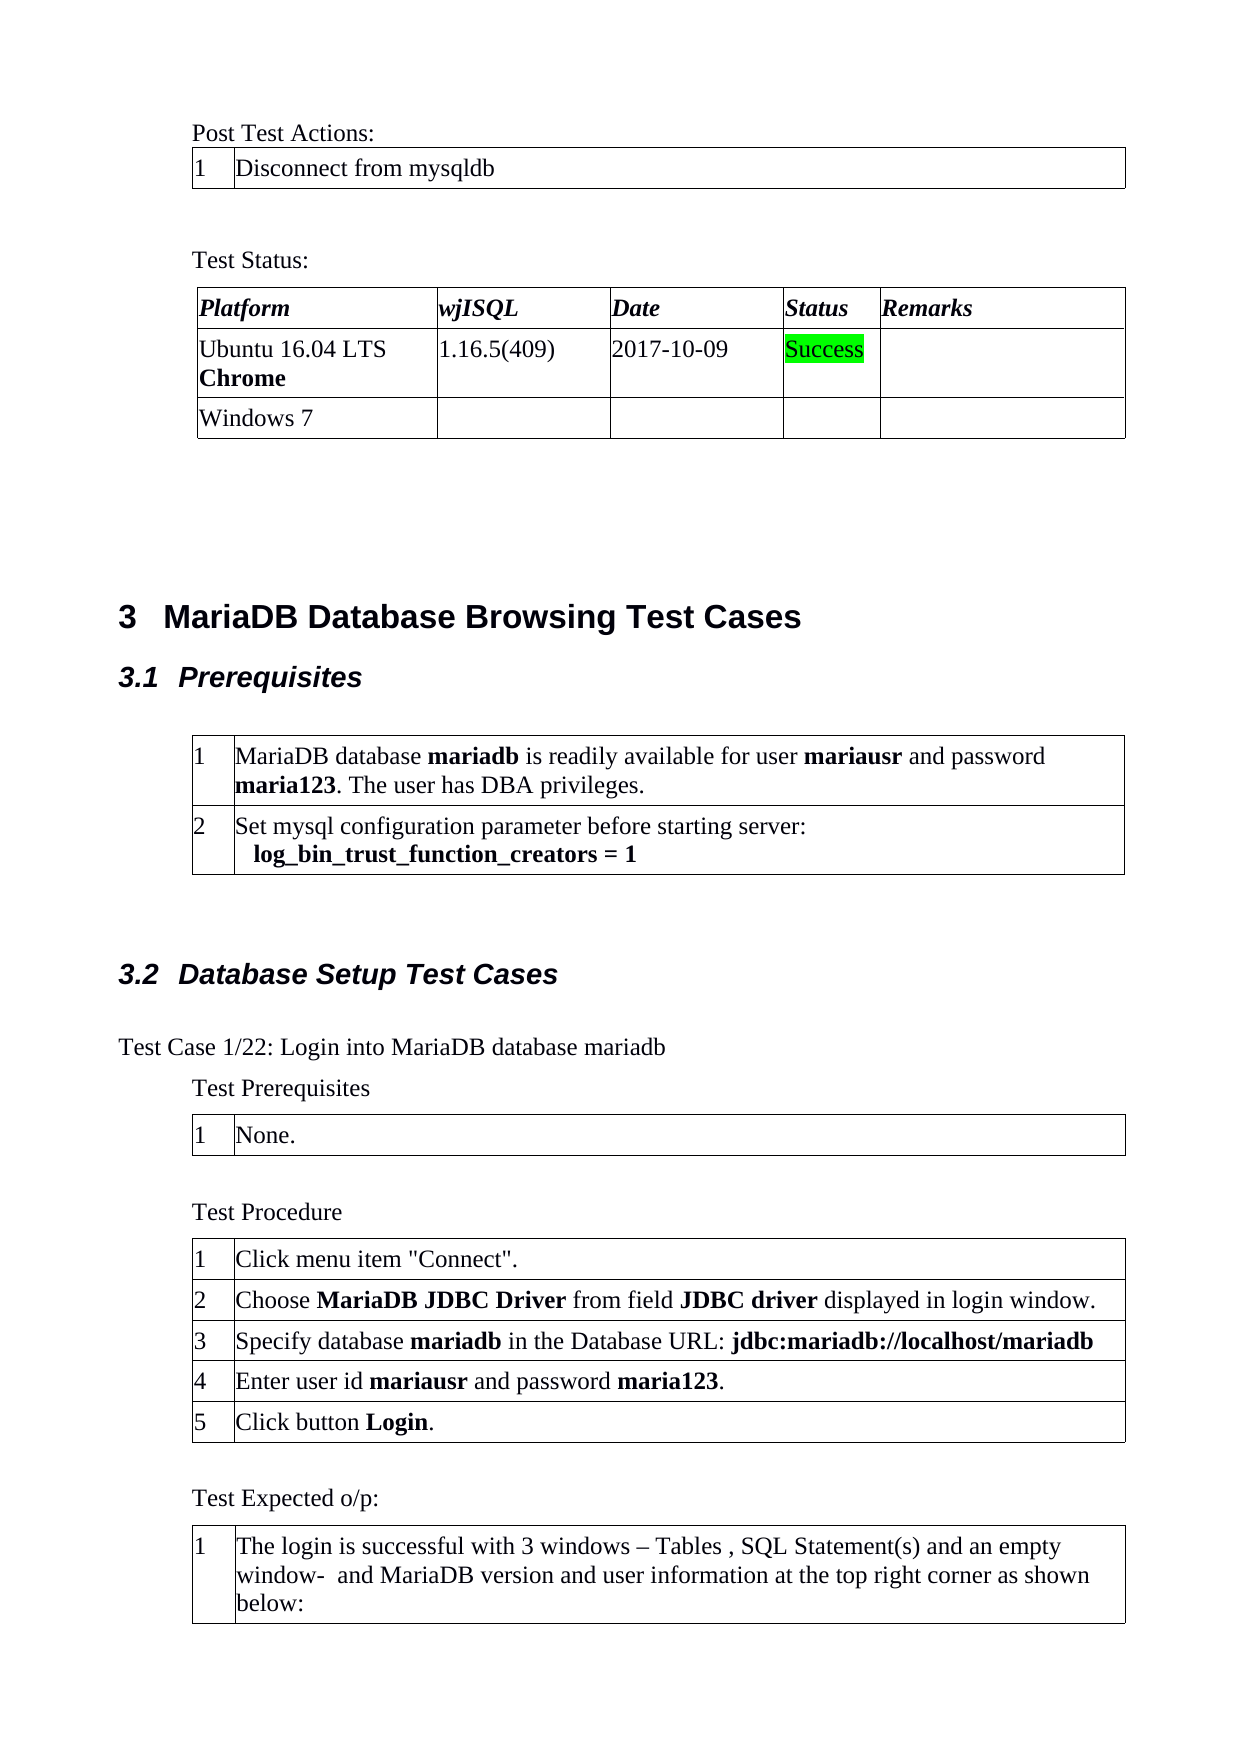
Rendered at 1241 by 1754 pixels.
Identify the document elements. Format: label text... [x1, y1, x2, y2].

table_cell Set mysql configuration parameter before starting server: log_bin_trust_function_creators = 1 [235, 806, 1124, 874]
table_header 1 [193, 1526, 235, 1623]
table_cell 2017-10-09 [611, 329, 783, 397]
table_header Status [784, 288, 880, 328]
table_header Date [611, 288, 783, 328]
subtitle MariaDB Database Browsing Test Cases [118, 597, 1122, 635]
table_cell Ubuntu 16.04 LTS Chrome [198, 329, 437, 397]
table_header Platform [198, 288, 437, 328]
table_cell Click button Login. [235, 1402, 1125, 1442]
table_header Click menu item "Connect". [235, 1239, 1125, 1279]
table_header Disconnect from mysqldb [235, 148, 1125, 188]
text Test Expected o/p: [118, 1483, 1122, 1512]
text Test Status: [118, 246, 1122, 274]
table_header 1 [193, 736, 234, 804]
table_header Remarks [881, 288, 1125, 328]
table_cell 1.16.5(409) [438, 329, 610, 397]
table_header wjISQL [438, 288, 610, 328]
table_cell 3 [193, 1321, 234, 1360]
text Test Case 1/22: Login into MariaDB database mariadb [118, 1032, 1122, 1061]
table_header 1 [193, 1239, 234, 1279]
table_cell [438, 398, 610, 438]
subtitle Prerequisites [118, 660, 1122, 694]
table_cell 2 [193, 1280, 234, 1319]
table_header 1 [193, 148, 234, 188]
table_header The login is successful with 3 windows – Tables , SQL Statement(s) and an empty window- and MariaDB version and user information at the top right corner as shown below: [236, 1526, 1125, 1623]
table_cell [611, 398, 783, 438]
subtitle Database Setup Test Cases [118, 957, 1122, 991]
table_cell [784, 398, 880, 438]
table_cell Specify database mariadb in the Database URL: jdbc:mariadb://localhost/mariadb [235, 1321, 1125, 1360]
table_cell 2 [193, 806, 234, 874]
table_cell [881, 397, 1125, 438]
table_header None. [235, 1115, 1125, 1155]
text Post Test Actions: [118, 118, 1122, 147]
text Test Prerequisites [118, 1073, 1122, 1102]
table_cell [881, 328, 1125, 397]
table_header 1 [193, 1115, 234, 1155]
table_cell Choose MariaDB JDBC Driver from field JDBC driver displayed in login window. [235, 1280, 1125, 1319]
table_cell Success [784, 329, 880, 397]
table_cell Enter user id mariausr and password maria123. [235, 1361, 1125, 1401]
table_header MariaDB database mariadb is readily available for user mariausr and password maria123. The user has DBA privileges. [235, 736, 1124, 804]
table_cell 4 [193, 1361, 234, 1401]
table_cell 5 [193, 1402, 234, 1442]
text Test Procedure [118, 1197, 1122, 1226]
table_cell Windows 7 [198, 398, 437, 438]
